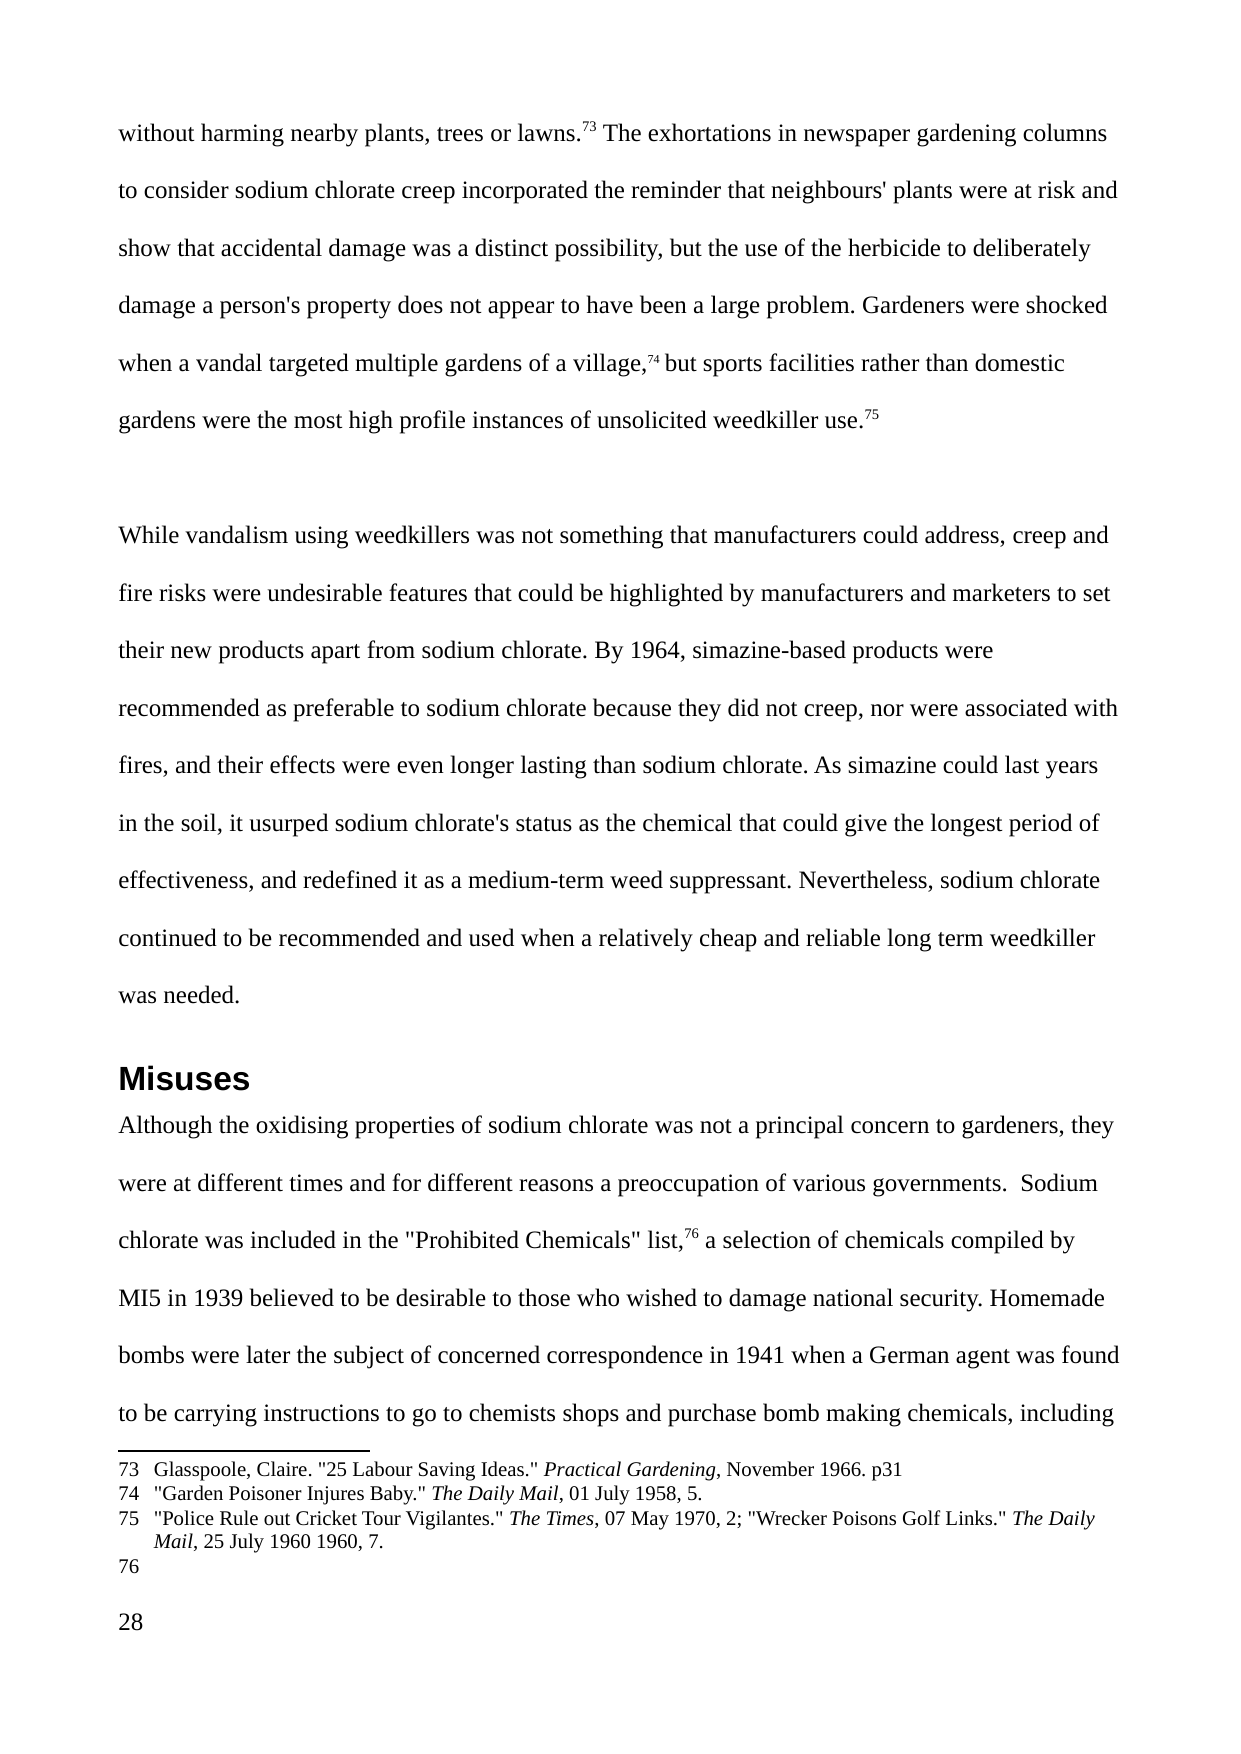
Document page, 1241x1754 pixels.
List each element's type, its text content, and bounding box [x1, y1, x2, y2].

text "Garden Poisoner Injures Baby." The Daily Mail, 01 July 1958, 5. [118, 1481, 1122, 1505]
subtitle Misuses [118, 1059, 1122, 1098]
text Although the oxidising properties of sodium chlorate was not a principal concern to gardeners, they were at different times and for different reasons a preoccupation of various governments. Sodium chlorate was included in the "Prohibited Chemicals" list, a selection of chemicals compiled by MI5 in 1939 believed to be desirable to those who wished to damage national security. Homemade bombs were later the subject of concerned correspondence in 1941 when a German agent was found to be carrying instructions to go to chemists shops and purchase bomb making chemicals, including [118, 1110, 1122, 1426]
text "Police Rule out Cricket Tour Vigilantes." The Times, 07 May 1970, 2; "Wrecker Poisons Golf Links." The Daily Mail, 25 July 1960 1960, 7. [118, 1505, 1122, 1553]
text While vandalism using weedkillers was not something that manufacturers could address, creep and fire risks were undesirable features that could be highlighted by manufacturers and marketers to set their new products apart from sodium chlorate. By 1964, simazine-based products were recommended as preferable to sodium chlorate because they did not creep, nor were associated with fires, and their effects were even longer lasting than sodium chlorate. As simazine could last years in the soil, it usurped sodium chlorate's status as the chemical that could give the longest period of effectiveness, and redefined it as a medium-term weed suppressant. Nevertheless, sodium chlorate continued to be recommended and used when a relatively cheap and reliable long term weedkiller was needed. [118, 521, 1122, 1009]
text without harming nearby plants, trees or lawns. The exhortations in newspaper gardening columns to consider sodium chlorate creep incorporated the reminder that neighbours' plants were at risk and show that accidental damage was a distinct possibility, but the use of the herbicide to deliberately damage a person's property does not appear to have been a large problem. Gardeners were shocked when a vandal targeted multiple gardens of a village, but sports facilities rather than domestic gardens were the most high profile instances of unsolicited weedkiller use. [118, 118, 1122, 434]
text Glasspoole, Claire. "25 Labour Saving Ideas." Practical Gardening, November 1966. p31 [118, 1457, 1122, 1481]
